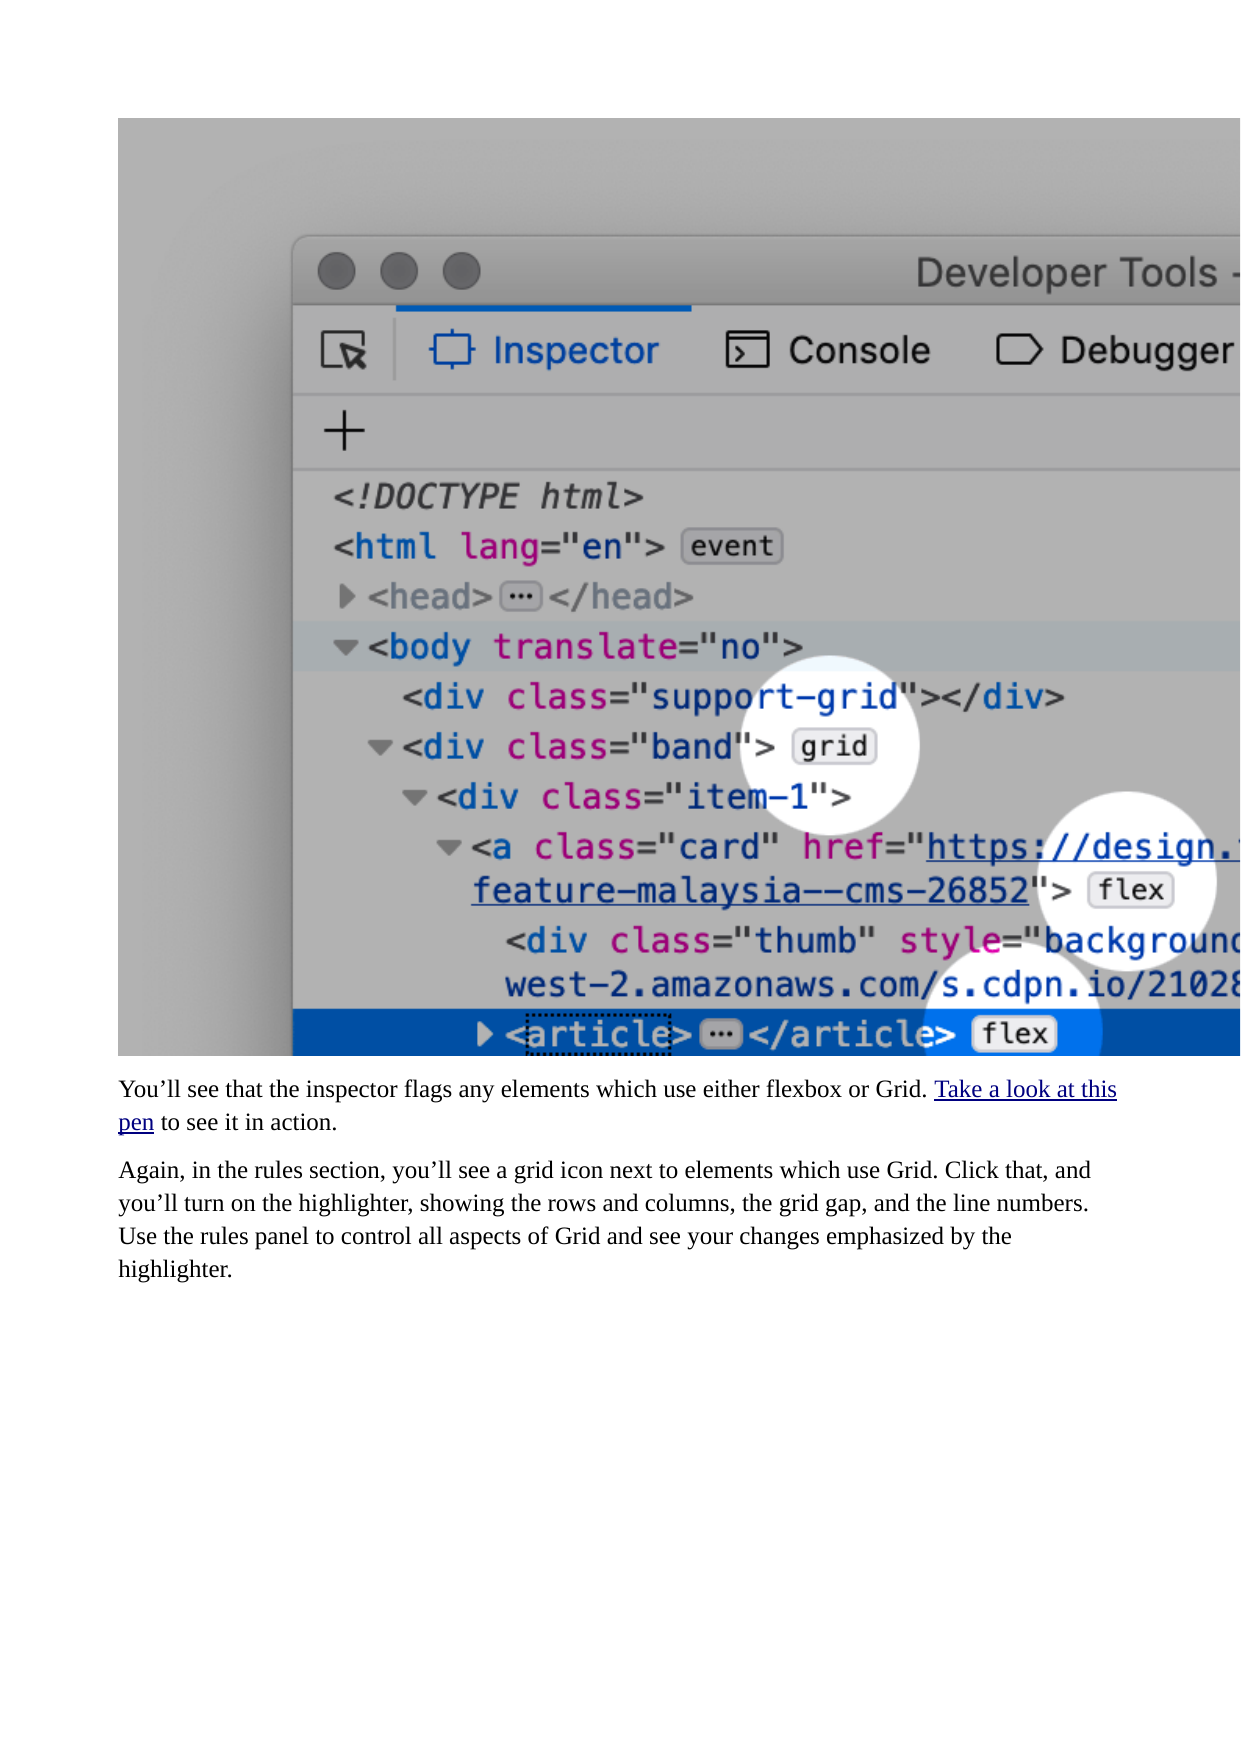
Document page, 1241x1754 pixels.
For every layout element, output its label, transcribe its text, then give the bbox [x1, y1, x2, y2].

text Again, in the rules section, you’ll see a grid icon next to elements which use Grid. Click that, and you’ll turn on the highlighter, showing the rows and columns, the grid gap, and the line numbers. Use the rules panel to control all aspects of Grid and see your changes emphasized by the highlighter. [118, 1155, 1122, 1283]
picture [118, 118, 1241, 1056]
text You’ll see that the inspector flags any elements which use either flexbox or Grid. Take a look at this pen to see it in action. [118, 1074, 1122, 1136]
